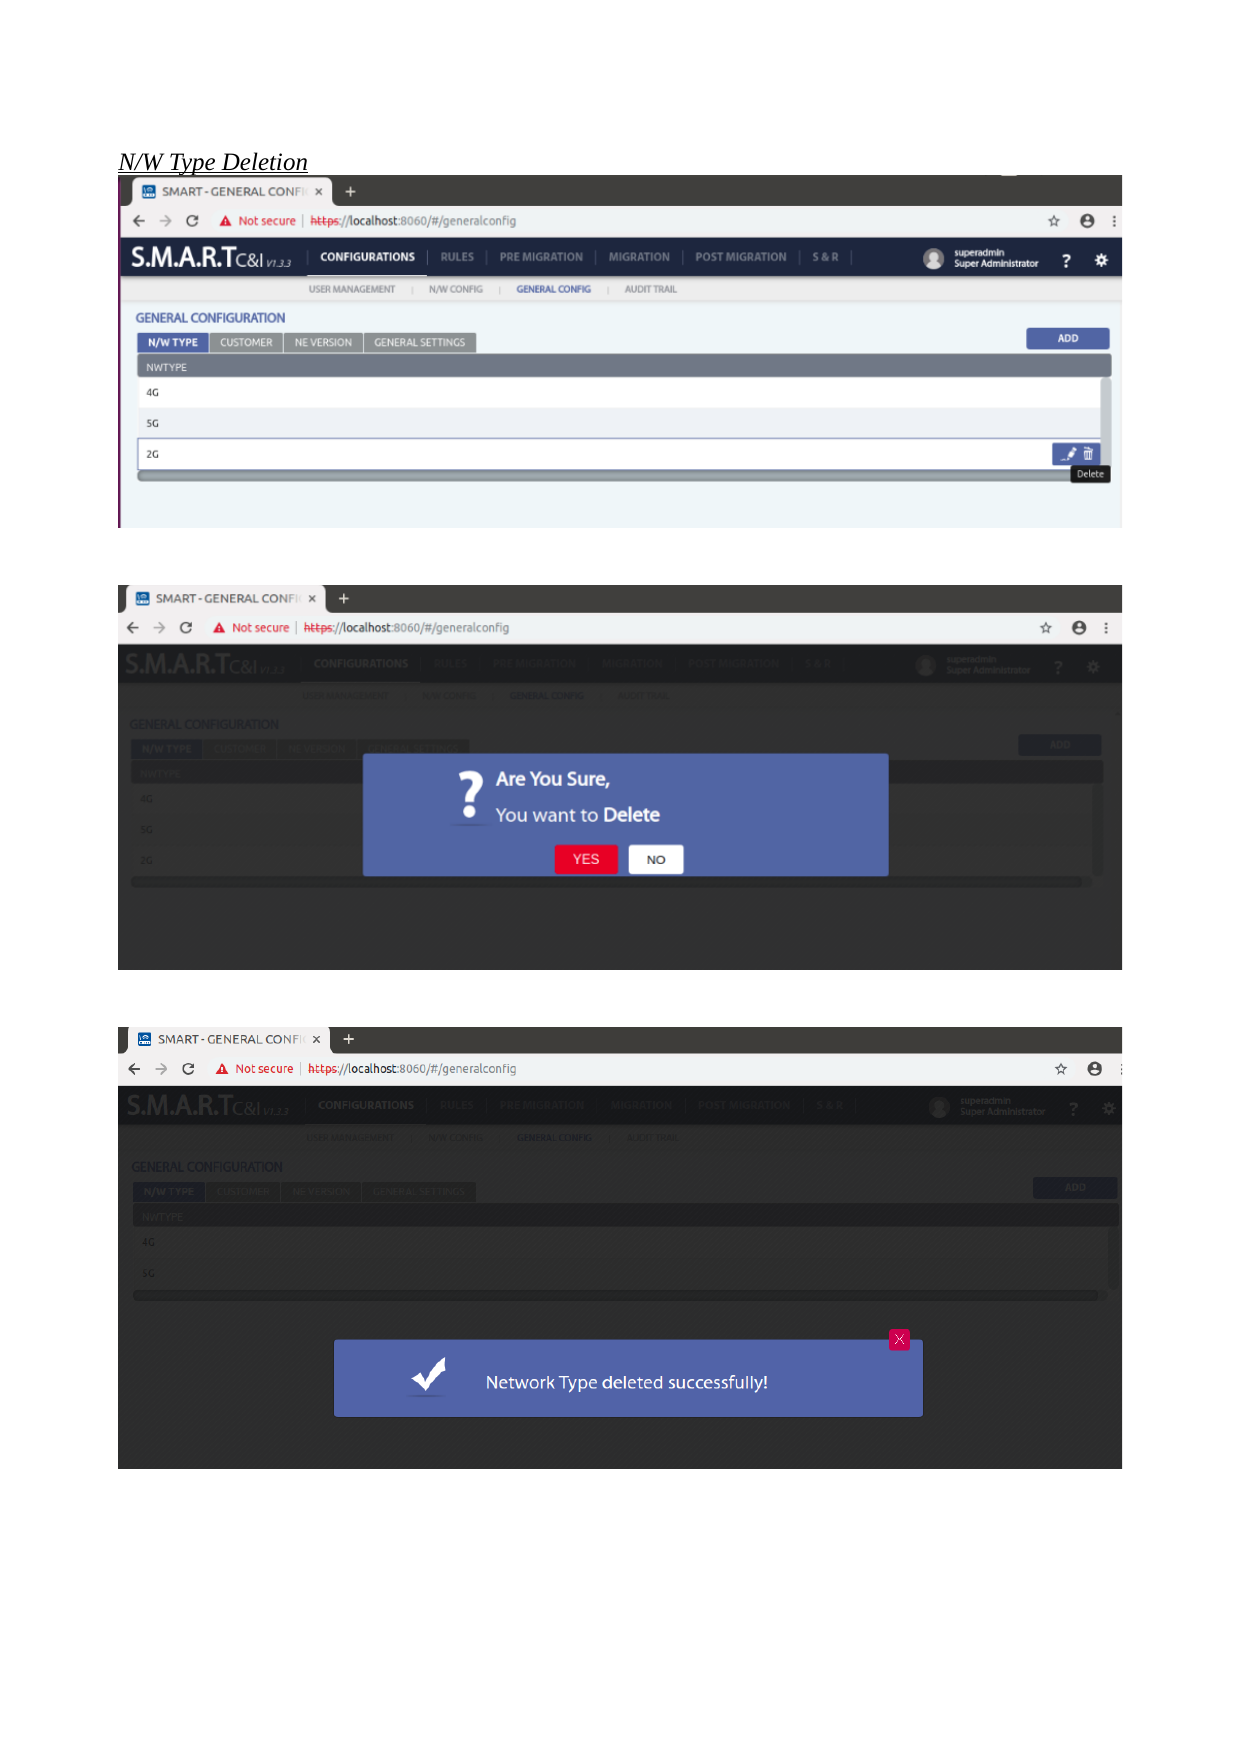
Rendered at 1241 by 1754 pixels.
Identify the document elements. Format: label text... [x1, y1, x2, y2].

picture [118, 1027, 1123, 1469]
text N/W Type Deletion [118, 147, 1122, 175]
picture [118, 175, 1123, 528]
picture [118, 585, 1123, 970]
